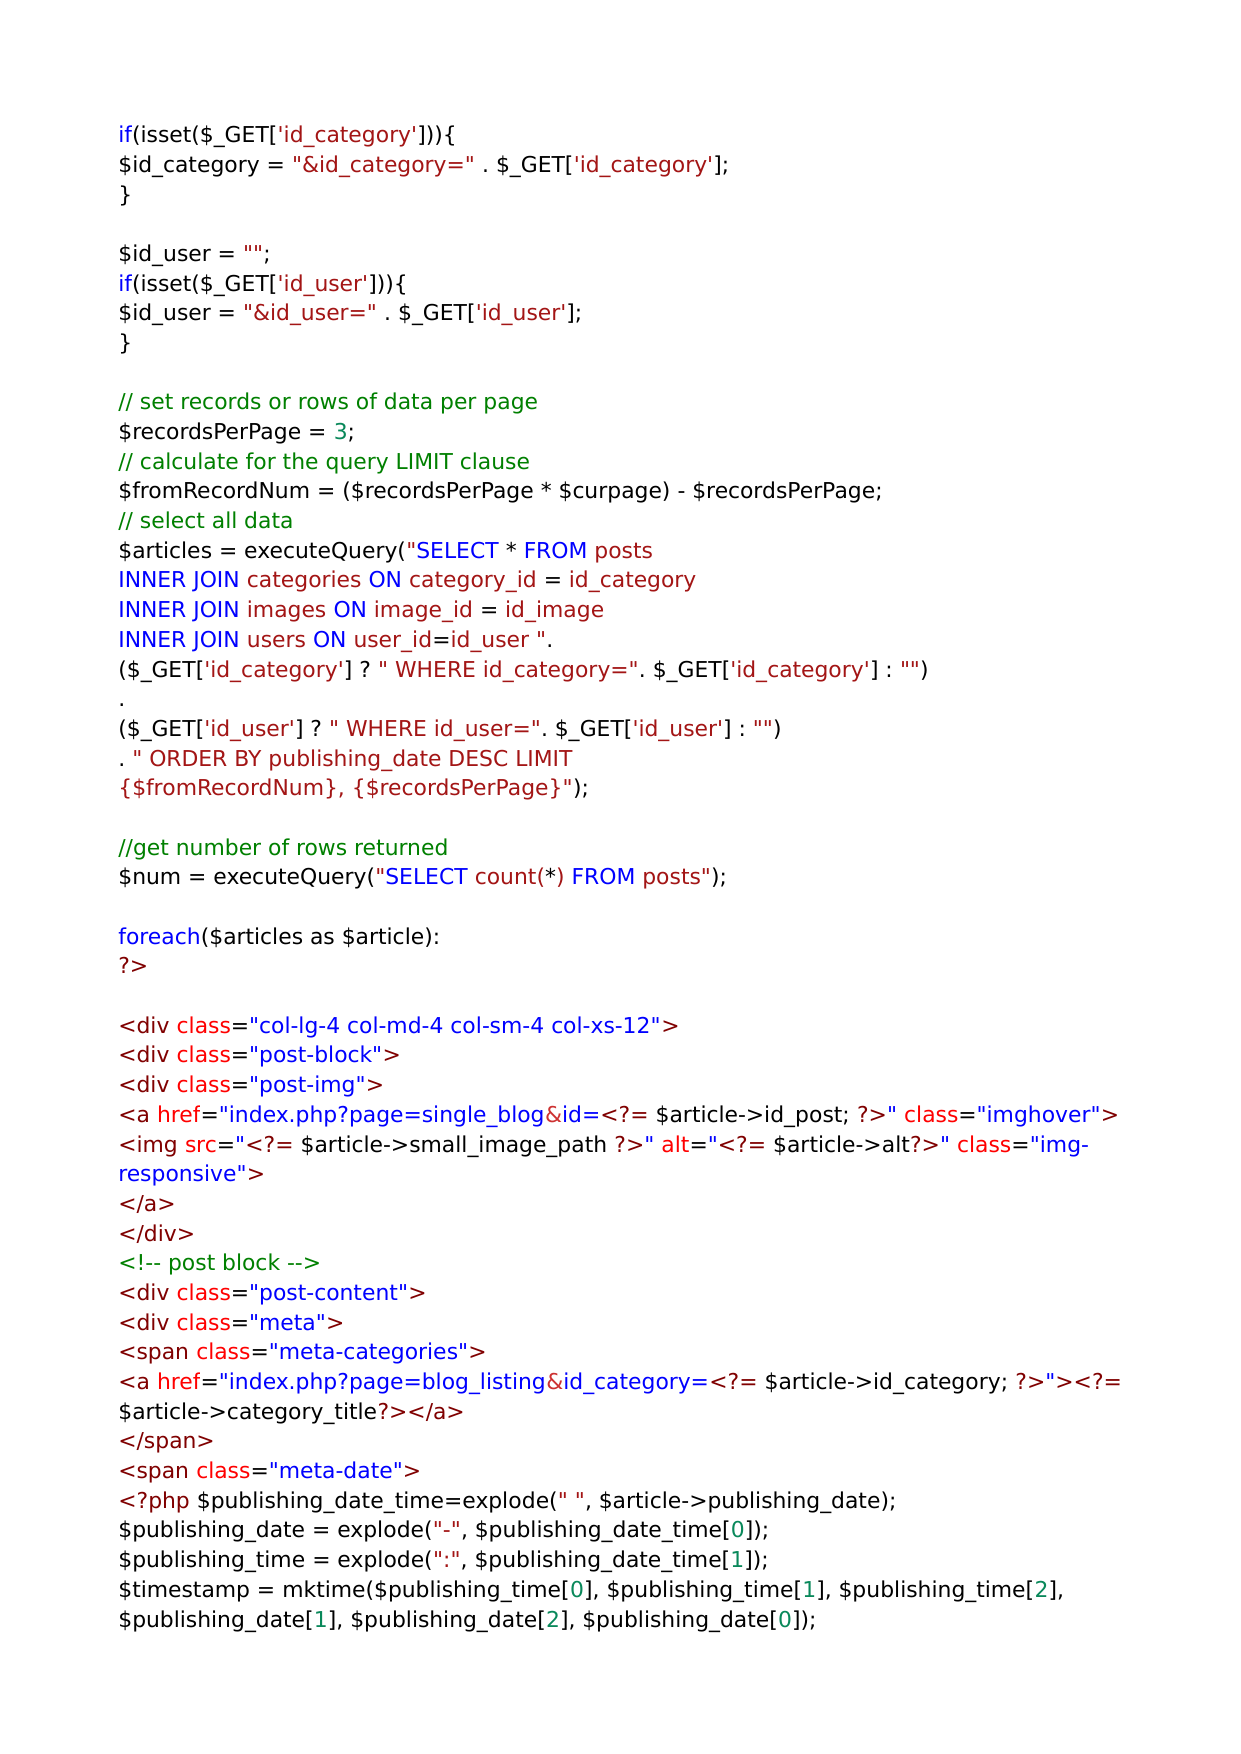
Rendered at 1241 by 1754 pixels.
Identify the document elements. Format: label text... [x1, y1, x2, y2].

text $publishing_date = explode("-", $publishing_date_time[0]); [118, 1513, 1122, 1543]
text {$fromRecordNum}, {$recordsPerPage}"); [118, 771, 1122, 801]
text // calculate for the query LIMIT clause [118, 445, 1122, 474]
text $fromRecordNum = ($recordsPerPage * $curpage) - $recordsPerPage; [118, 474, 1122, 504]
text foreach($articles as $article): [118, 920, 1122, 949]
text . " ORDER BY publishing_date DESC LIMIT [118, 742, 1122, 771]
text INNER JOIN users ON user_id=id_user ". [118, 623, 1122, 652]
text </a> [118, 1187, 1122, 1217]
text <span class="meta-date"> [118, 1454, 1122, 1484]
text if(isset($_GET['id_category'])){ [118, 118, 1122, 148]
text } [118, 177, 1122, 207]
text INNER JOIN categories ON category_id = id_category [118, 563, 1122, 593]
text //get number of rows returned [118, 831, 1122, 860]
text } [118, 326, 1122, 356]
text $timestamp = mktime($publishing_time[0], $publishing_time[1], $publishing_time[2], $publishing_date[1], $publishing_date[2], $publishing_date[0]); [118, 1573, 1122, 1632]
text $id_user = ""; [118, 237, 1122, 267]
text if(isset($_GET['id_user'])){ [118, 267, 1122, 296]
text </span> [118, 1424, 1122, 1454]
text <div class="post-block"> [118, 1038, 1122, 1068]
text $recordsPerPage = 3; [118, 415, 1122, 445]
text $publishing_time = explode(":", $publishing_date_time[1]); [118, 1543, 1122, 1573]
text <a href="index.php?page=blog_listing&id_category=<?= $article->id_category; ?>"><?= $article->category_title?></a> [118, 1365, 1122, 1424]
text <div class="post-img"> [118, 1068, 1122, 1098]
text <span class="meta-categories"> [118, 1335, 1122, 1365]
text . [118, 682, 1122, 712]
text <div class="post-content"> [118, 1276, 1122, 1306]
text ?> [118, 949, 1122, 979]
text $id_category = "&id_category=" . $_GET['id_category']; [118, 148, 1122, 177]
text <div class="meta"> [118, 1306, 1122, 1335]
text <div class="col-lg-4 col-md-4 col-sm-4 col-xs-12"> [118, 1009, 1122, 1038]
text <!-- post block --> [118, 1246, 1122, 1276]
text $id_user = "&id_user=" . $_GET['id_user']; [118, 296, 1122, 326]
text INNER JOIN images ON image_id = id_image [118, 593, 1122, 623]
text $num = executeQuery("SELECT count(*) FROM posts"); [118, 860, 1122, 890]
text <?php $publishing_date_time=explode(" ", $article->publishing_date); [118, 1484, 1122, 1513]
text // select all data [118, 504, 1122, 534]
text // set records or rows of data per page [118, 385, 1122, 415]
text </div> [118, 1217, 1122, 1246]
text $articles = executeQuery("SELECT * FROM posts [118, 534, 1122, 563]
text ($_GET['id_category'] ? " WHERE id_category=". $_GET['id_category'] : "") [118, 652, 1122, 682]
text <a href="index.php?page=single_blog&id=<?= $article->id_post; ?>" class="imghover"> [118, 1098, 1122, 1127]
text <img src="<?= $article->small_image_path ?>" alt="<?= $article->alt?>" class="img-responsive"> [118, 1127, 1122, 1187]
text ($_GET['id_user'] ? " WHERE id_user=". $_GET['id_user'] : "") [118, 712, 1122, 742]
